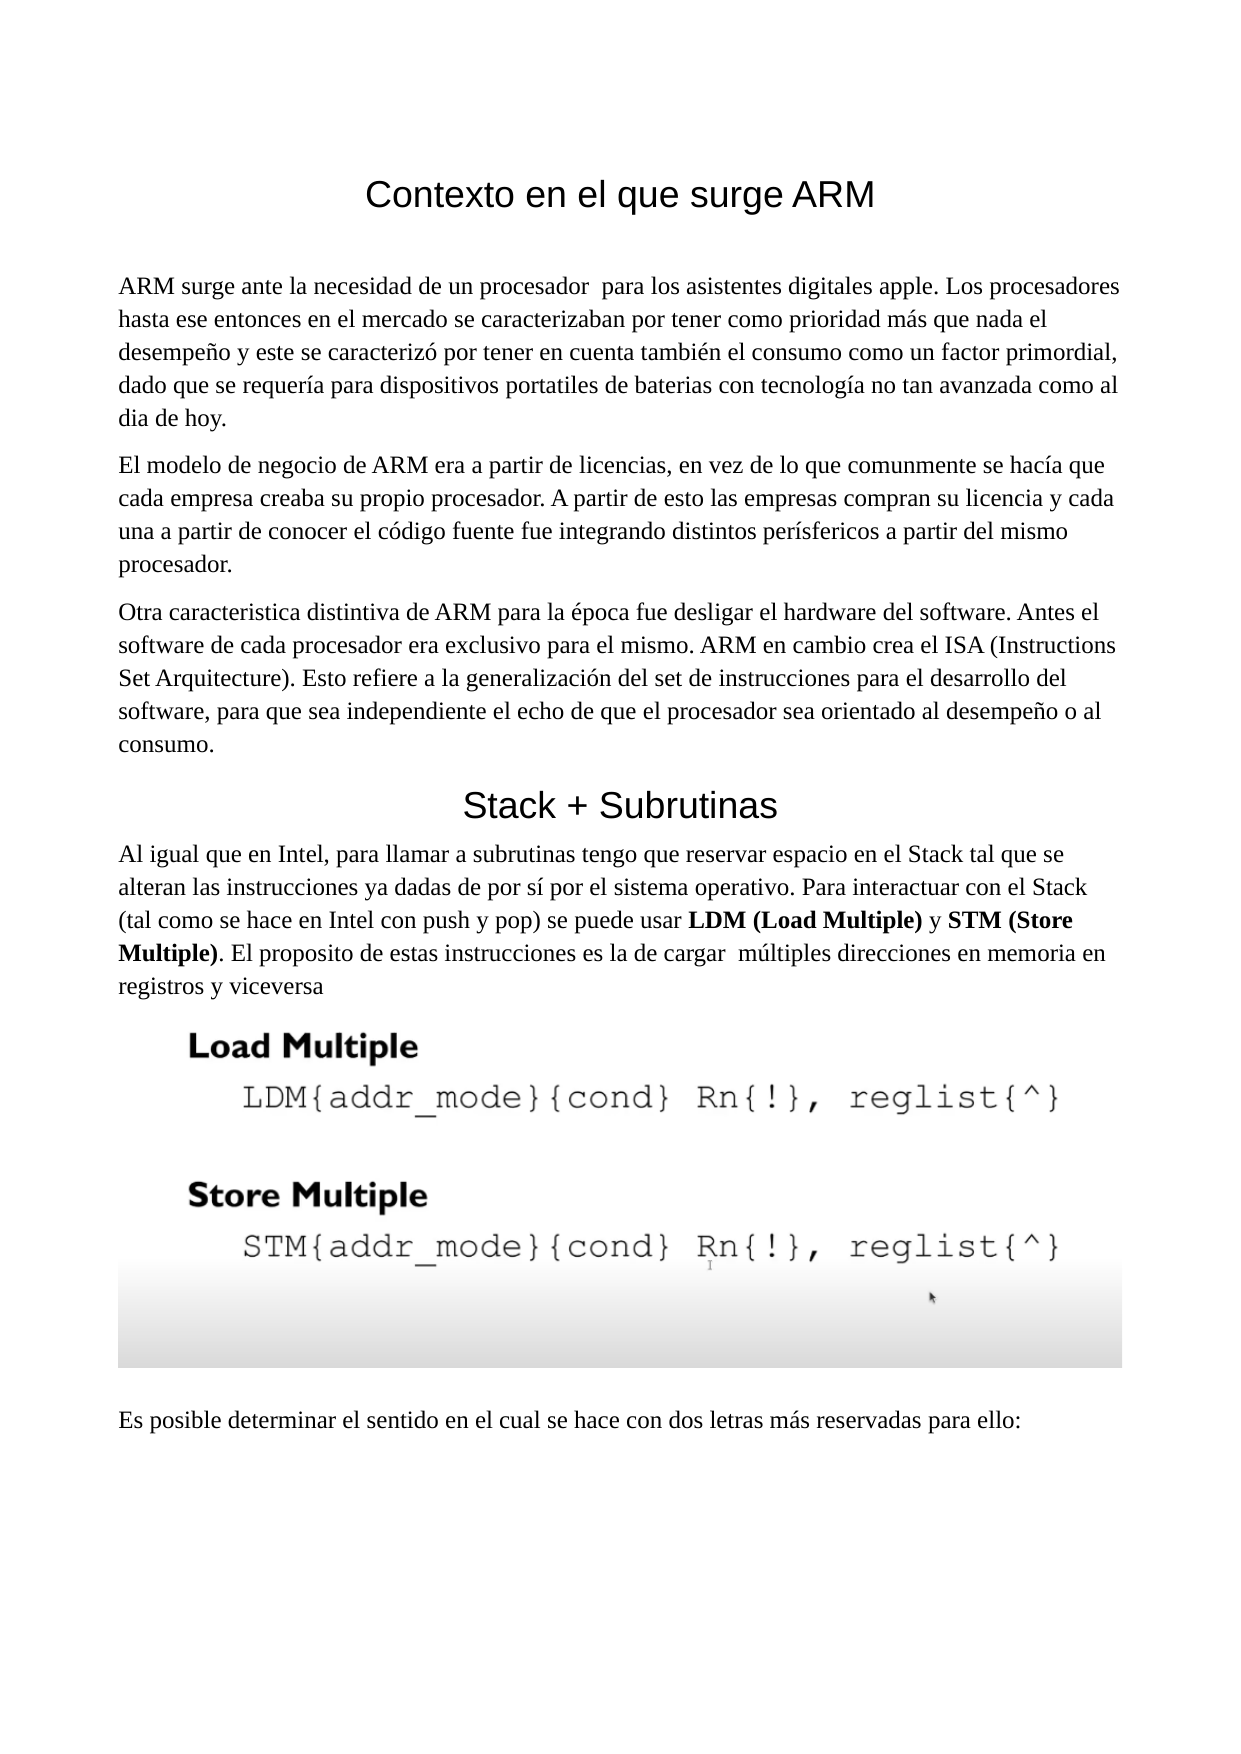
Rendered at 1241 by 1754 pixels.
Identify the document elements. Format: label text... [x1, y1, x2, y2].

text ARM surge ante la necesidad de un procesador para los asistentes digitales apple. Los procesadores hasta ese entonces en el mercado se caracterizaban por tener como prioridad más que nada el desempeño y este se caracterizó por tener en cuenta también el consumo como un factor primordial, dado que se requería para dispositivos portatiles de baterias con tecnología no tan avanzada como al dia de hoy. [118, 271, 1122, 432]
text Al igual que en Intel, para llamar a subrutinas tengo que reservar espacio en el Stack tal que se alteran las instrucciones ya dadas de por sí por el sistema operativo. Para interactuar con el Stack (tal como se hace en Intel con push y pop) se puede usar LDM (Load Multiple) y STM (Store Multiple). El proposito de estas instrucciones es la de cargar múltiples direcciones en memoria en registros y viceversa [118, 839, 1122, 999]
text Otra caracteristica distintiva de ARM para la época fue desligar el hardware del software. Antes el software de cada procesador era exclusivo para el mismo. ARM en cambio crea el ISA (Instructions Set Arquitecture). Esto refiere a la generalización del set de instrucciones para el desarrollo del software, para que sea independiente el echo de que el procesador sea orientado al desempeño o al consumo. [118, 597, 1122, 758]
subtitle Stack + Subrutinas [118, 783, 1122, 826]
text El modelo de negocio de ARM era a partir de licencias, en vez de lo que comunmente se hacía que cada empresa creaba su propio procesador. A partir de esto las empresas compran su licencia y cada una a partir de conocer el código fuente fue integrando distintos perísfericos a partir del mismo procesador. [118, 450, 1122, 578]
subtitle Contexto en el que surge ARM [118, 172, 1122, 258]
picture [118, 1018, 1123, 1368]
text Es posible determinar el sentido en el cual se hace con dos letras más reservadas para ello: [118, 1368, 1122, 1434]
